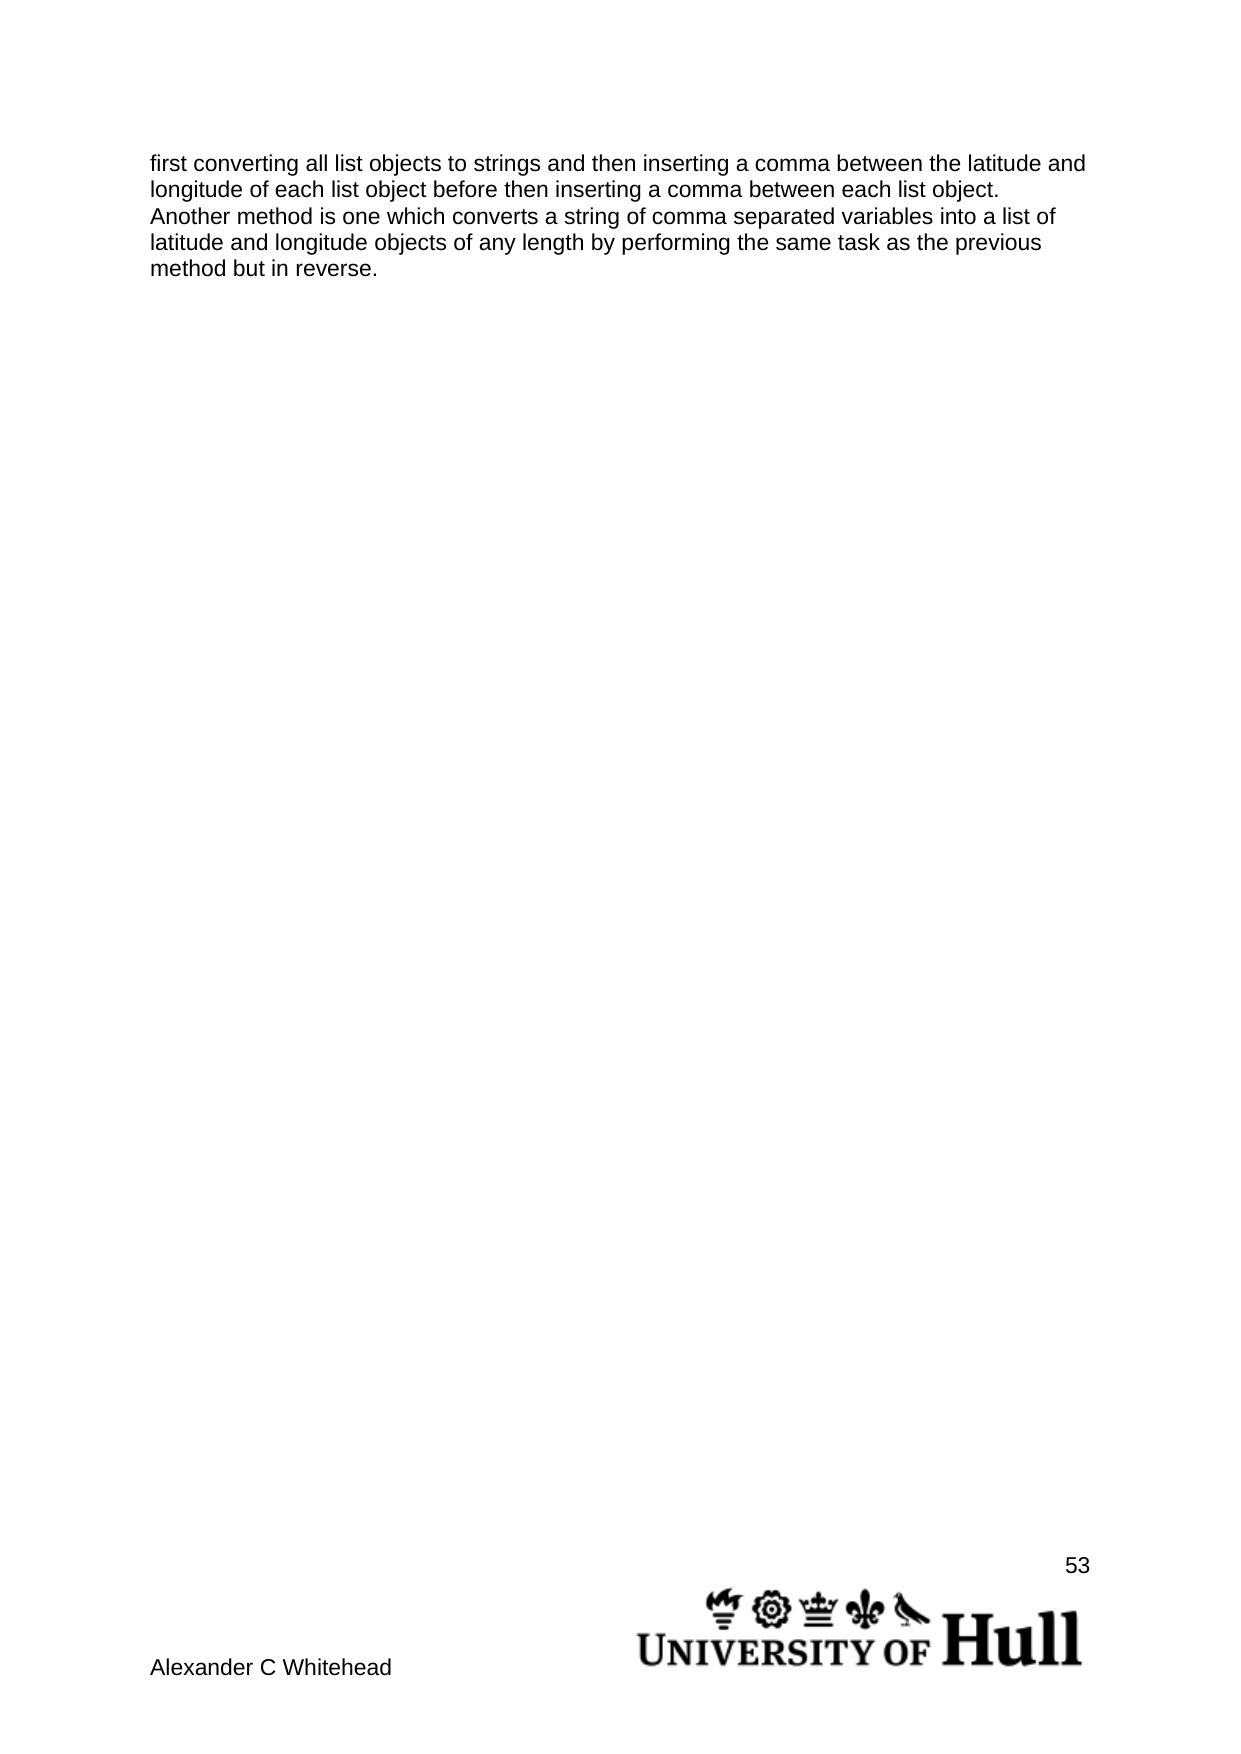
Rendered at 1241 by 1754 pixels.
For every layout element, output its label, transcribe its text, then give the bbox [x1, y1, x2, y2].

text Another method is one which converts a string of comma separated variables into a list of latitude and longitude objects of any length by performing the same task as the previous method but in reverse. [150, 203, 1090, 282]
picture [630, 1578, 1091, 1676]
text first converting all list objects to strings and then inserting a comma between the latitude and longitude of each list object before then inserting a comma between each list object. [150, 150, 1090, 203]
